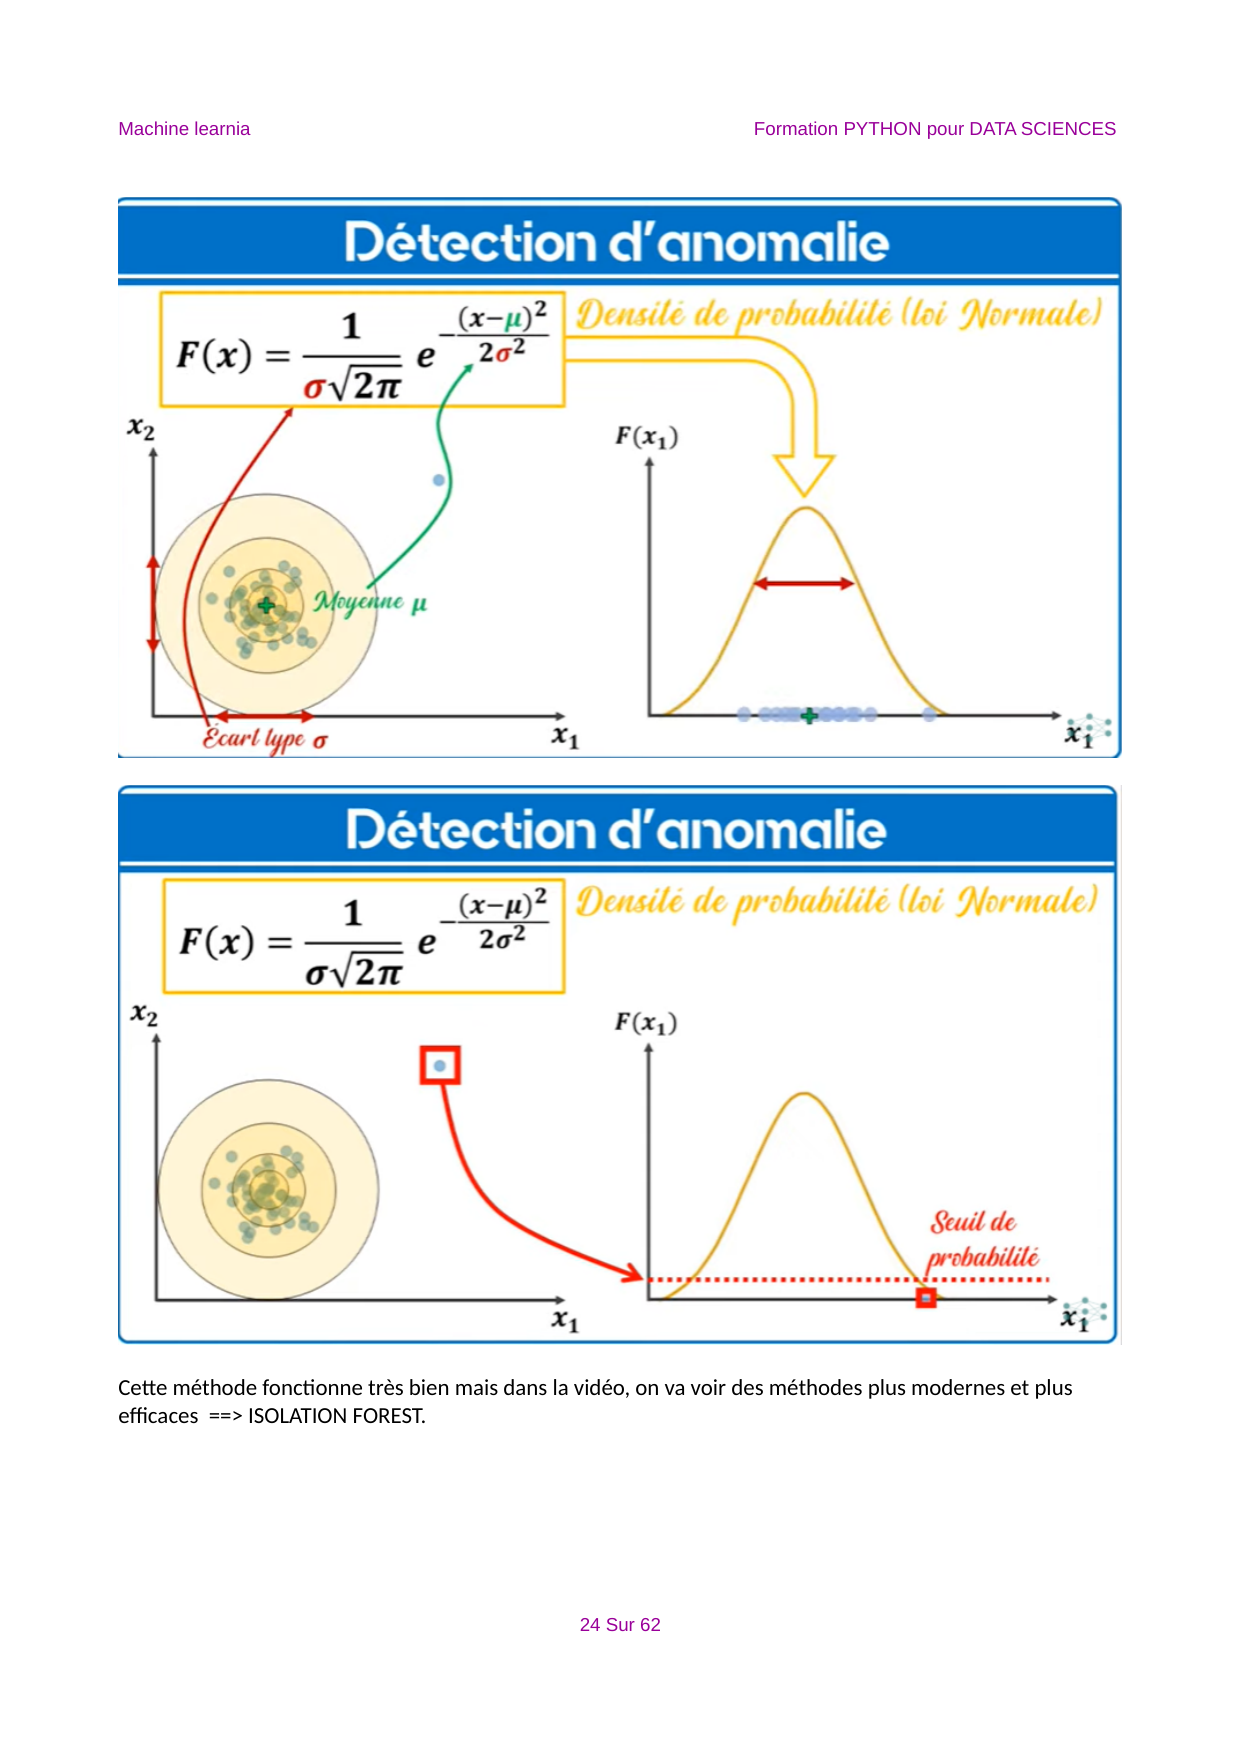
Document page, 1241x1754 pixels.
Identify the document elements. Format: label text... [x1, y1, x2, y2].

picture [118, 197, 1122, 758]
text Cette méthode fonctionne très bien mais dans la vidéo, on va voir des méthodes plus modernes et plus efficaces ==> ISOLATION FOREST. [118, 1373, 1122, 1429]
picture [118, 785, 1122, 1345]
